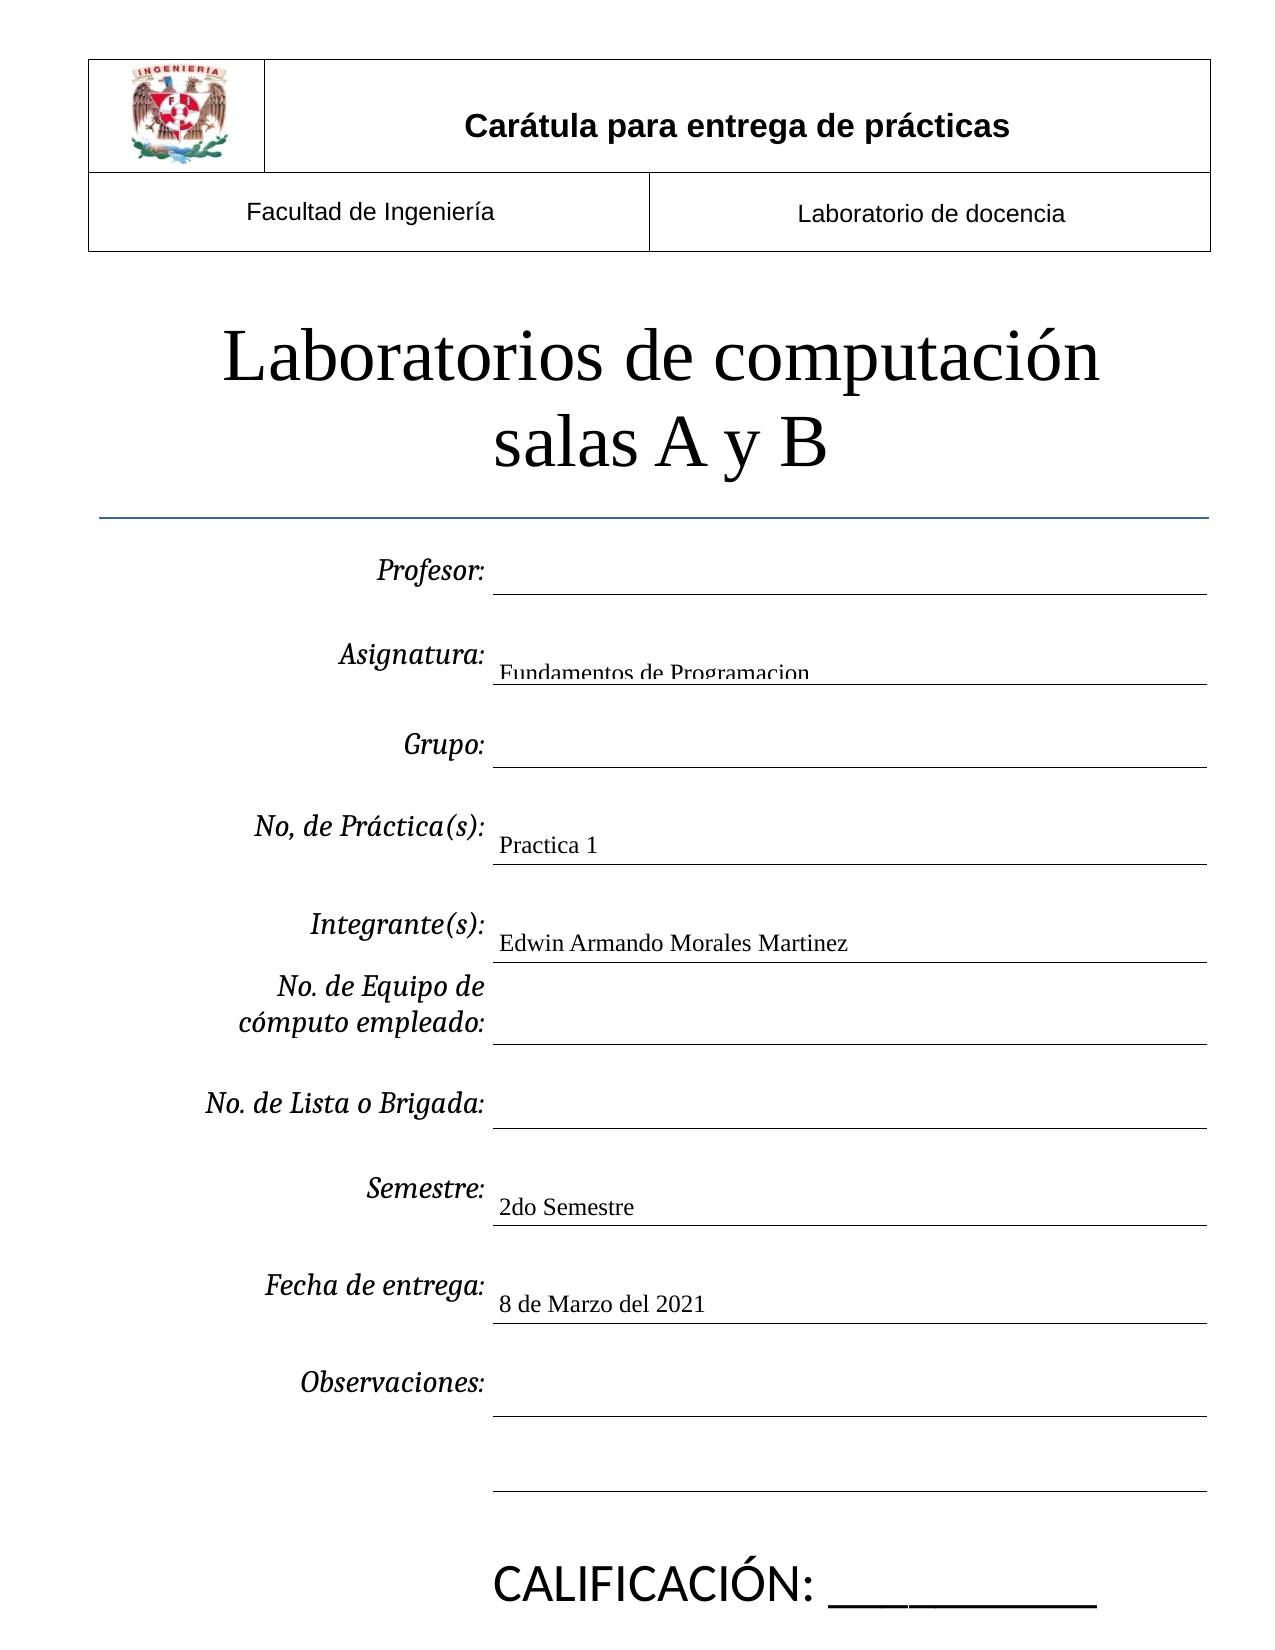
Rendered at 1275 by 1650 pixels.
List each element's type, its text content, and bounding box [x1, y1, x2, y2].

table_cell Facultad de Ingeniería [89, 173, 649, 251]
text Laboratorios de computación [118, 310, 1205, 396]
table_header Carátula para entrega de prácticas [265, 60, 1210, 172]
table_header [493, 519, 1207, 594]
table_header [89, 60, 264, 172]
table_cell 2do Semestre [493, 1129, 1207, 1225]
table_cell No. de Equipo de cómputo empleado: [118, 962, 493, 1043]
table_cell Laboratorio de docencia [650, 173, 1210, 251]
table_header Profesor: [118, 519, 493, 594]
text CALIFICACIÓN: __________ [118, 1549, 1205, 1615]
table_cell [493, 685, 1207, 766]
table_cell Asignatura: [118, 594, 493, 684]
table_cell Observaciones: [118, 1323, 493, 1416]
table_cell Grupo: [118, 684, 493, 766]
table_cell 8 de Marzo del 2021 [493, 1226, 1207, 1322]
table_header [118, 511, 493, 517]
table_header [493, 511, 1207, 517]
table_cell Semestre: [118, 1128, 493, 1225]
table_cell Fecha de entrega: [118, 1225, 493, 1322]
table_cell [493, 1045, 1207, 1128]
table_cell Edwin Armando Morales Martinez [493, 865, 1207, 962]
table_cell [493, 963, 1207, 1043]
text salas A y B [118, 396, 1205, 482]
table_cell Practica 1 [493, 768, 1207, 864]
table_cell [118, 1416, 493, 1491]
table_cell Fundamentos de Programacion [493, 595, 1207, 684]
table_cell [493, 1417, 1207, 1491]
table_cell No. de Lista o Brigada: [118, 1044, 493, 1128]
table_cell No, de Práctica(s): [118, 766, 493, 864]
table_cell [493, 1324, 1207, 1416]
table_cell Integrante(s): [118, 864, 493, 962]
